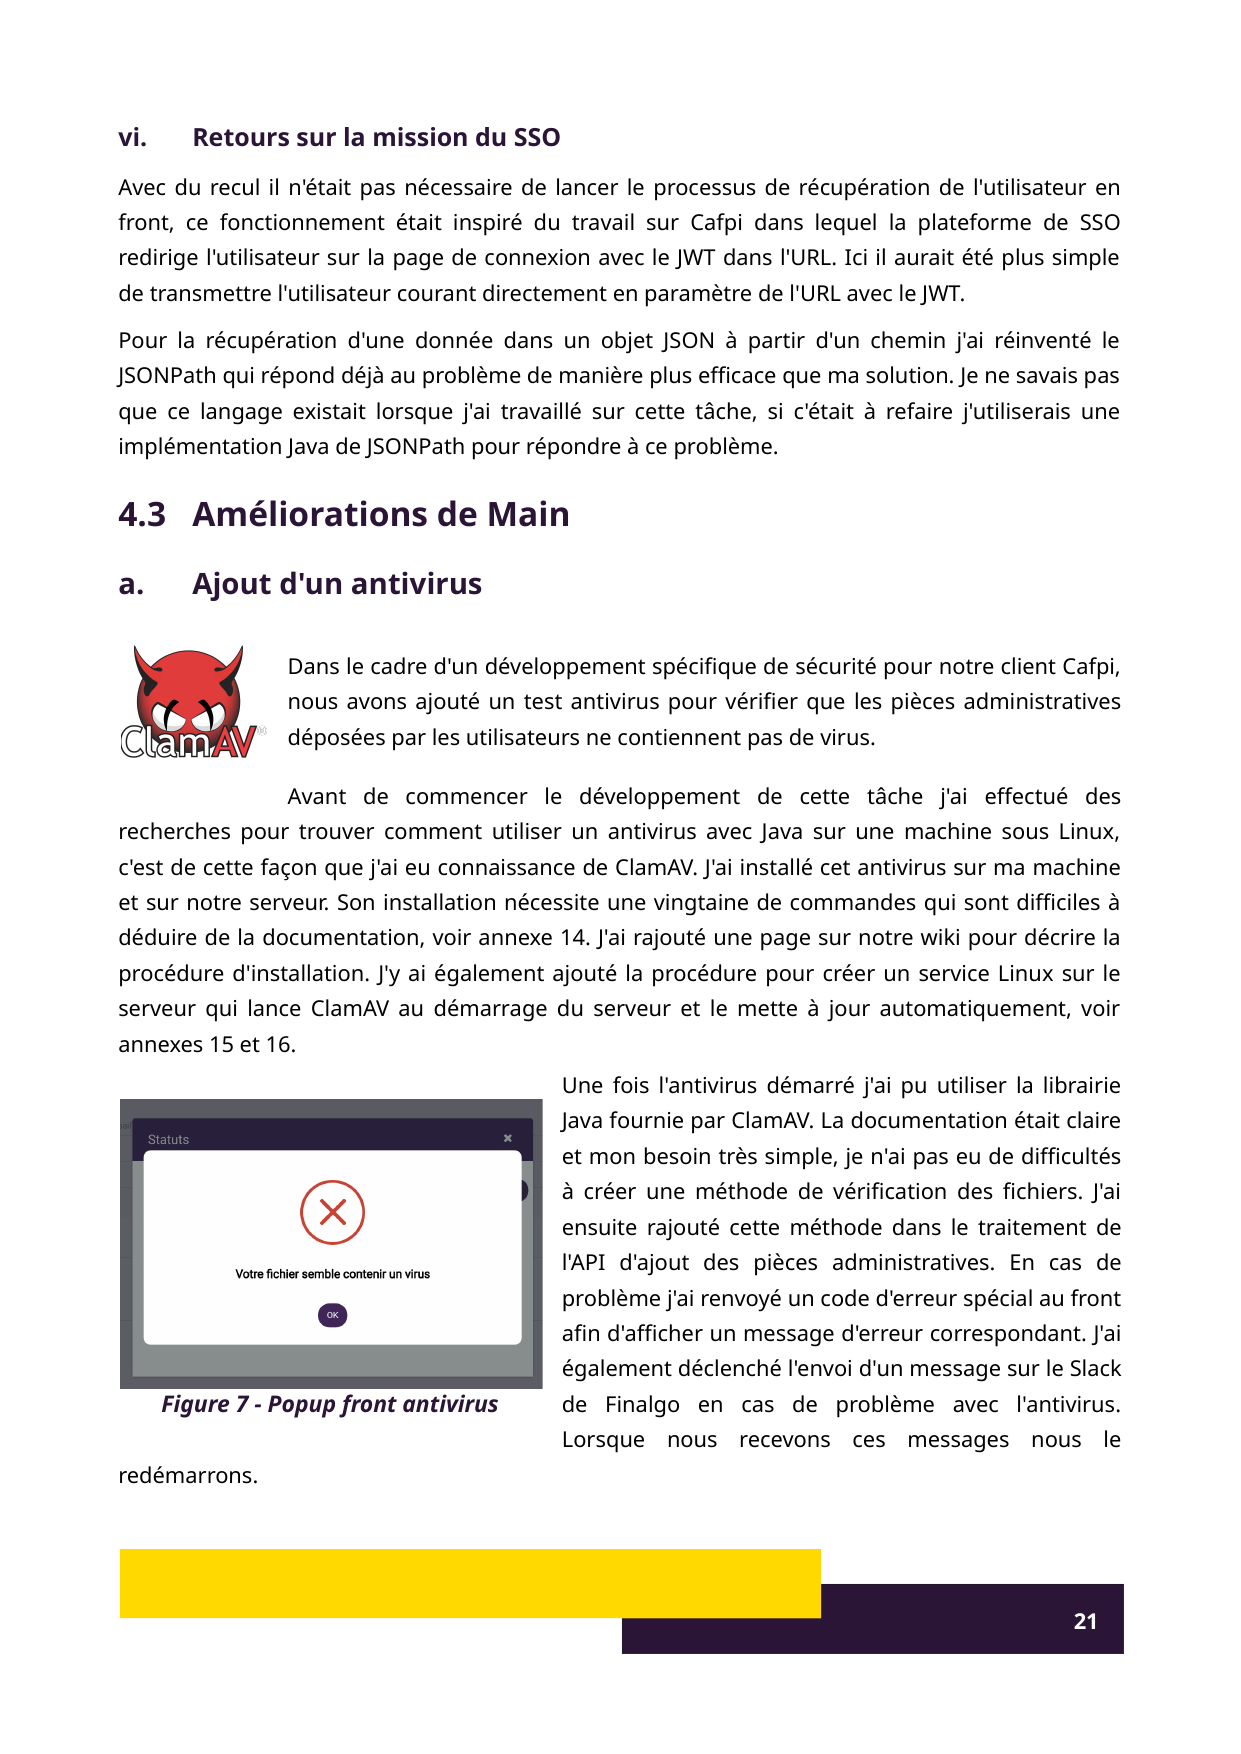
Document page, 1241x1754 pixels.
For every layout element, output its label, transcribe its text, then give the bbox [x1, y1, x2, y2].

picture [119, 1549, 1124, 1654]
subtitle vi. Retours sur la mission du SSO [118, 118, 1122, 153]
text Pour la récupération d'une donnée dans un objet JSON à partir d'un chemin j'ai réinventé le JSONPath qui répond déjà au problème de manière plus efficace que ma solution. Je ne savais pas que ce langage existait lorsque j'ai travaillé sur cette tâche, si c'était à refaire j'utiliserais une implémentation Java de JSONPath pour répondre à ce problème. [118, 319, 1122, 461]
picture [120, 1099, 543, 1389]
text Dans le cadre d'un développement spécifique de sécurité pour notre client Cafpi, nous avons ajouté un test antivirus pour vérifier que les pièces administratives déposées par les utilisateurs ne contiennent pas de virus. [269, 645, 1122, 751]
text Une fois l'antivirus démarré j'ai pu utiliser la librairie Java fournie par ClamAV. La documentation était claire et mon besoin très simple, je n'ai pas eu de difficultés à créer une méthode de vérification des fichiers. J'ai ensuite rajouté cette méthode dans le traitement de l'API d'ajout des pièces administratives. En cas de problème j'ai renvoyé un code d'erreur spécial au front afin d'afficher un message d'erreur correspondant. J'ai également déclenché l'envoi d'un message sur le Slack de Finalgo en cas de problème avec l'antivirus. Lorsque nous recevons ces messages nous le redémarrons. [118, 1064, 1122, 1489]
text Avant de commencer le développement de cette tâche j'ai effectué des recherches pour trouver comment utiliser un antivirus avec Java sur une machine sous Linux, c'est de cette façon que j'ai eu connaissance de ClamAV. J'ai installé cet antivirus sur ma machine et sur notre serveur. Son installation nécessite une vingtaine de commandes qui sont difficiles à déduire de la documentation, voir annexe 14. J'ai rajouté une page sur notre wiki pour décrire la procédure d'installation. J'y ai également ajouté la procédure pour créer un service Linux sur le serveur qui lance ClamAV au démarrage du serveur et le mette à jour automatiquement, voir annexes 15 et 16. [118, 775, 1122, 1058]
subtitle a. Ajout d'un antivirus [118, 563, 1122, 603]
text Figure 7 - Popup front antivirus [120, 1389, 543, 1419]
text Avec du recul il n'était pas nécessaire de lancer le processus de récupération de l'utilisateur en front, ce fonctionnement était inspiré du travail sur Cafpi dans lequel la plateforme de SSO redirige l'utilisateur sur la page de connexion avec le JWT dans l'URL. Ici il aurait été plus simple de transmettre l'utilisateur courant directement en paramètre de l'URL avec le JWT. [118, 166, 1122, 308]
subtitle 4.3 Améliorations de Main [118, 491, 1122, 536]
picture [121, 638, 269, 766]
